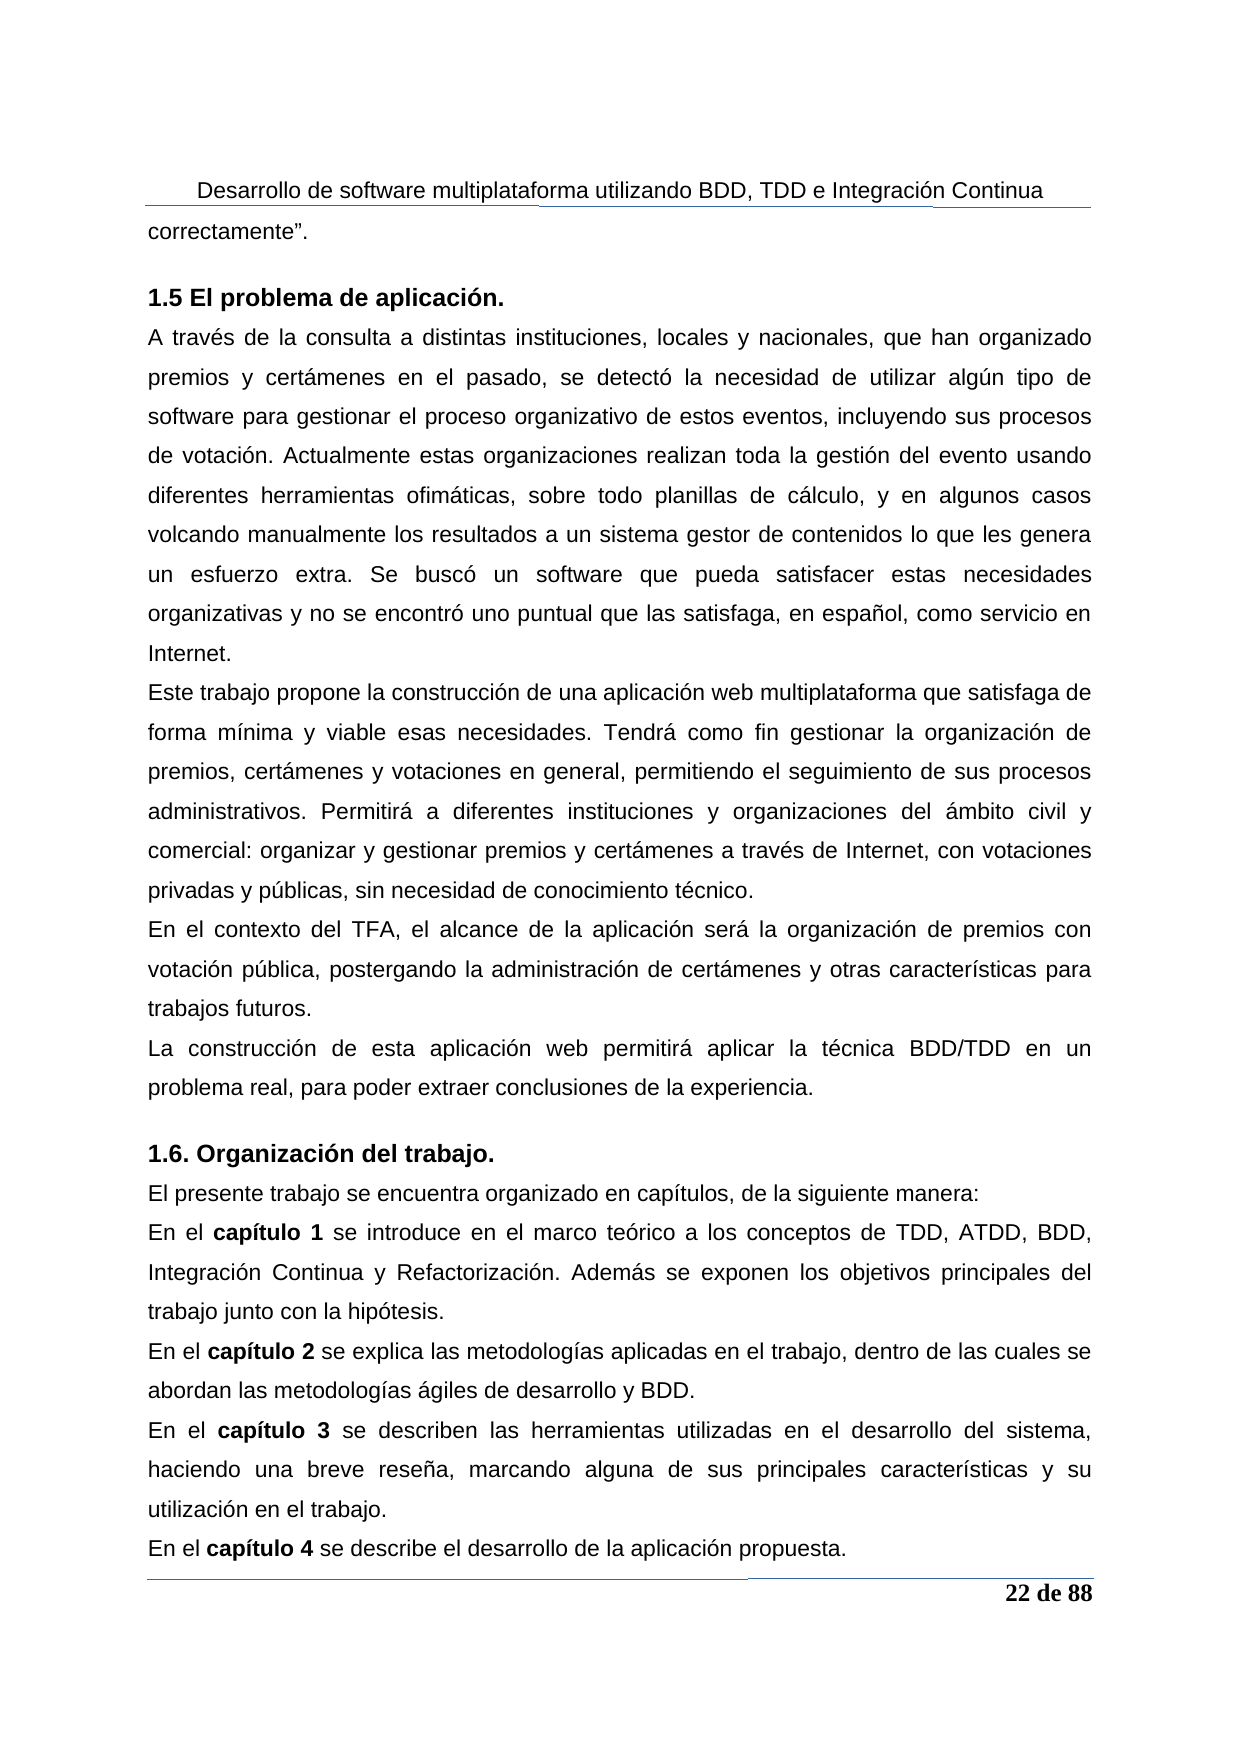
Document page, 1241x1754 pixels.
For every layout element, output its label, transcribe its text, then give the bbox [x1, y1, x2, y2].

text El presente trabajo se encuentra organizado en capítulos, de la siguiente manera: [148, 1180, 1093, 1206]
text En el capítulo 4 se describe el desarrollo de la aplicación propuesta. [148, 1535, 1093, 1562]
text A través de la consulta a distintas instituciones, locales y nacionales, que han organizado premios y certámenes en el pasado, se detectó la necesidad de utilizar algún tipo de software para gestionar el proceso organizativo de estos eventos, incluyendo sus procesos de votación. Actualmente estas organizaciones realizan toda la gestión del evento usando diferentes herramientas ofimáticas, sobre todo planillas de cálculo, y en algunos casos volcando manualmente los resultados a un sistema gestor de contenidos lo que les genera un esfuerzo extra. Se buscó un software que pueda satisfacer estas necesidades organizativas y no se encontró uno puntual que las satisfaga, en español, como servicio en Internet. [148, 324, 1093, 666]
subtitle 1.6. Organización del trabajo. [148, 1139, 1093, 1167]
text En el capítulo 1 se introduce en el marco teórico a los conceptos de TDD, ATDD, BDD, Integración Continua y Refactorización. Además se exponen los objetivos principales del trabajo junto con la hipótesis. [148, 1219, 1093, 1325]
text Este trabajo propone la construcción de una aplicación web multiplataforma que satisfaga de forma mínima y viable esas necesidades. Tendrá como fin gestionar la organización de premios, certámenes y votaciones en general, permitiendo el seguimiento de sus procesos administrativos. Permitirá a diferentes instituciones y organizaciones del ámbito civil y comercial: organizar y gestionar premios y certámenes a través de Internet, con votaciones privadas y públicas, sin necesidad de conocimiento técnico. [148, 679, 1093, 903]
text La construcción de esta aplicación web permitirá aplicar la técnica BDD/TDD en un problema real, para poder extraer conclusiones de la experiencia. [148, 1035, 1093, 1101]
text En el capítulo 2 se explica las metodologías aplicadas en el trabajo, dentro de las cuales se abordan las metodologías ágiles de desarrollo y BDD. [148, 1338, 1093, 1404]
text correctamente”. [148, 218, 1093, 245]
subtitle 1.5 El problema de aplicación. [148, 283, 1093, 312]
text En el capítulo 3 se describen las herramientas utilizadas en el desarrollo del sistema, haciendo una breve reseña, marcando alguna de sus principales características y su utilización en el trabajo. [148, 1417, 1093, 1522]
text En el contexto del TFA, el alcance de la aplicación será la organización de premios con votación pública, postergando la administración de certámenes y otras características para trabajos futuros. [148, 916, 1093, 1022]
